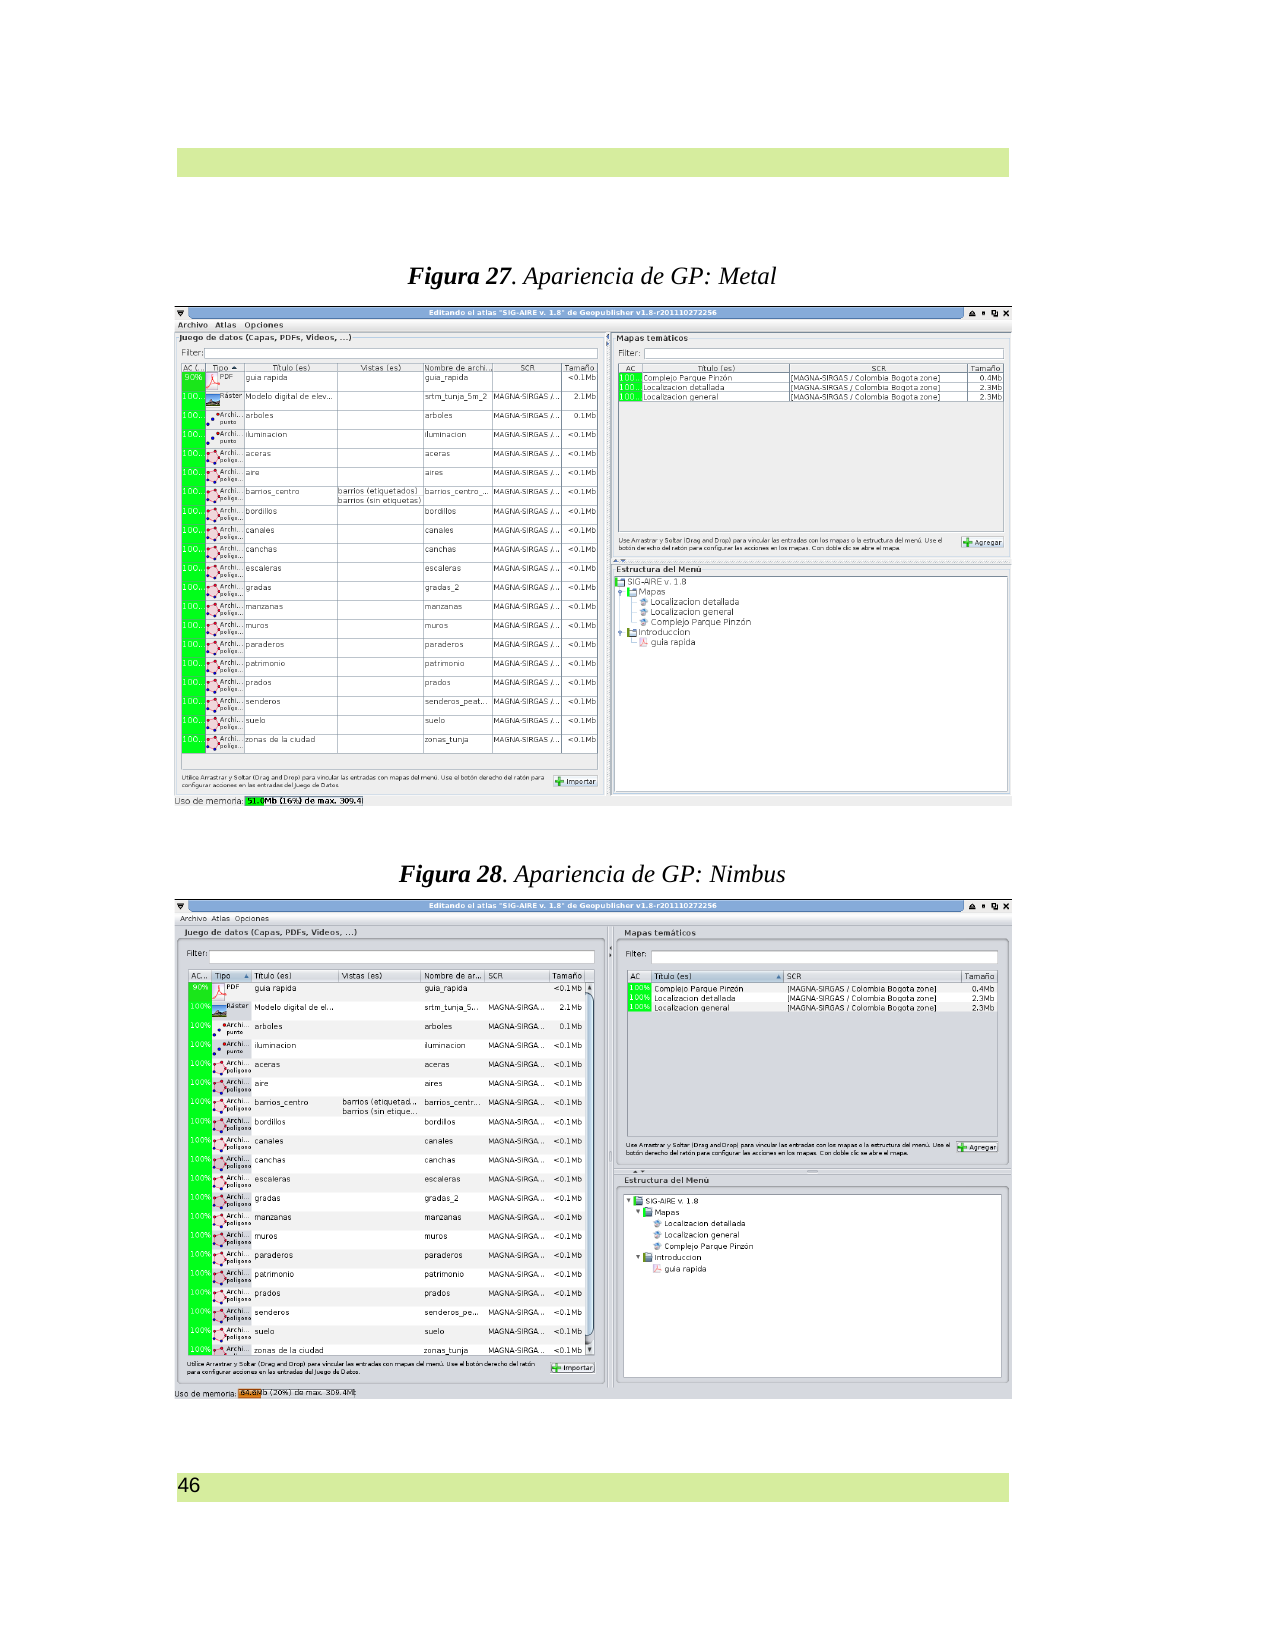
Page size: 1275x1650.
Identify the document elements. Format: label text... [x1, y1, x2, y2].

picture [174, 306, 1012, 806]
text Figura 27. Apariencia de GP: Metal [177, 261, 1009, 290]
text Figura 28. Apariencia de GP: Nimbus [177, 859, 1009, 888]
picture [174, 899, 1012, 1399]
